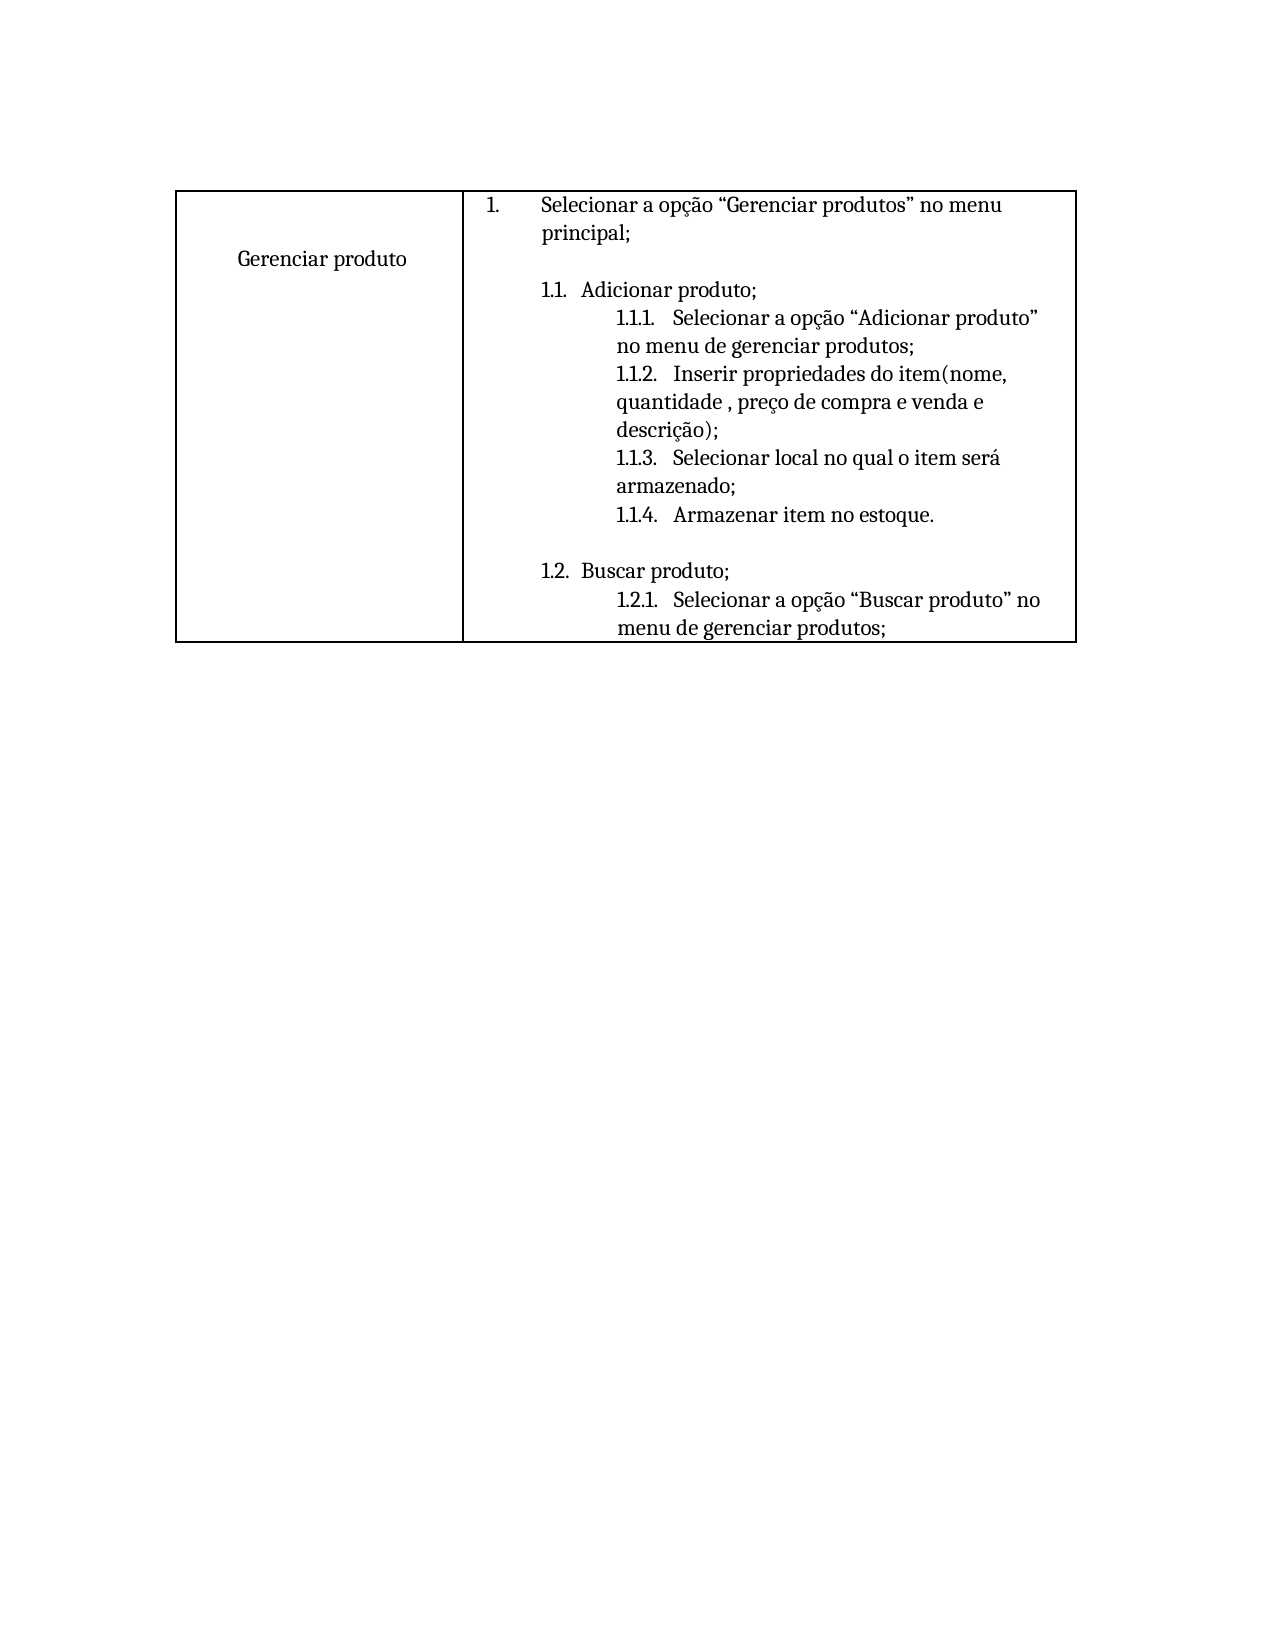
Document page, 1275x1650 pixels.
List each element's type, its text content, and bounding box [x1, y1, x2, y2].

table_cell Selecionar a opção “Gerenciar produtos” no menu principal; Adicionar produto; Selecionar a opção “Adicionar produto” no menu de gerenciar produtos; Inserir propriedades do item(nome, quantidade , preço de compra e venda e descrição); Selecionar local no qual o item será armazenado; Armazenar item no estoque. Buscar produto; Selecionar a opção “Buscar produto” no menu de gerenciar produtos; [464, 192, 1075, 641]
table_cell Gerenciar produto [177, 192, 462, 641]
